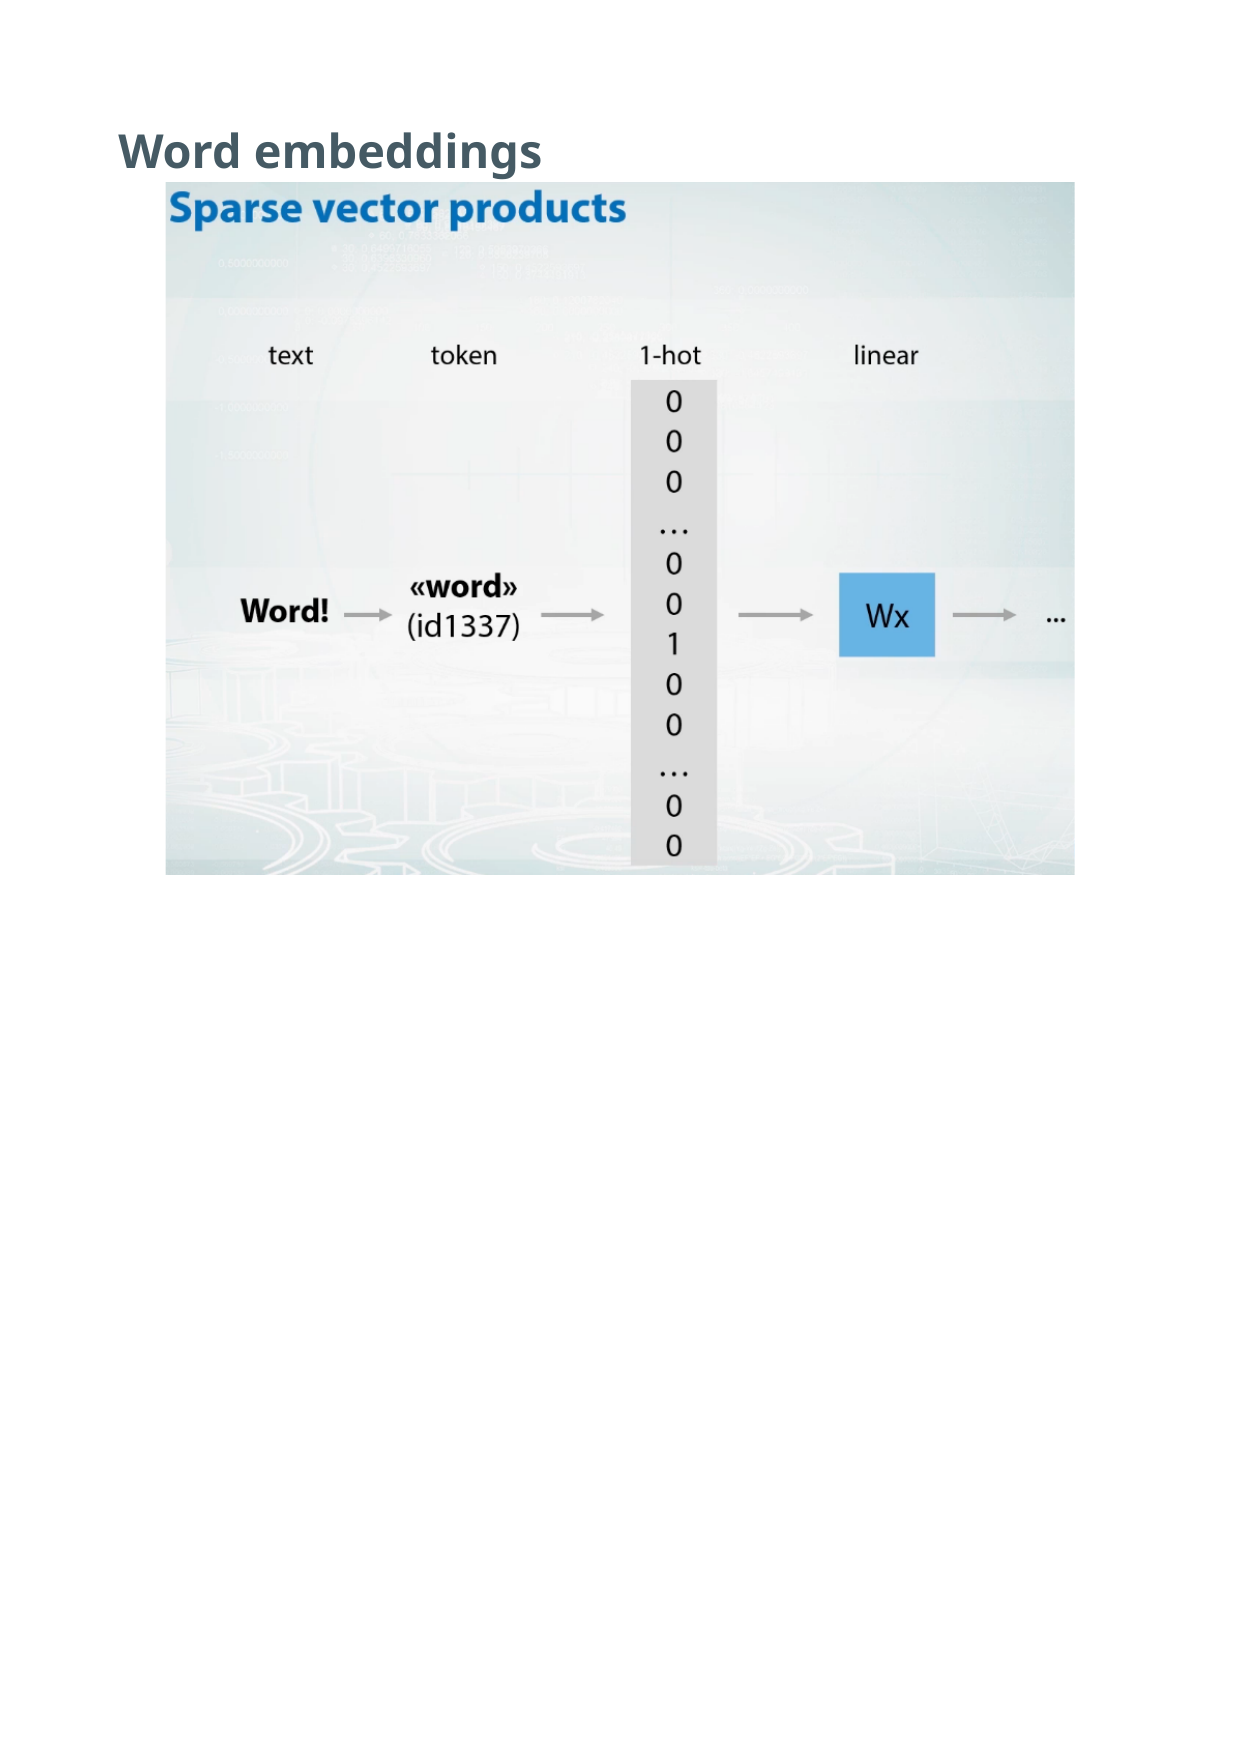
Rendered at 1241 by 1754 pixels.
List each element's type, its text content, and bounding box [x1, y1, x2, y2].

picture [165, 182, 1075, 875]
subtitle Word embeddings [118, 118, 1122, 182]
